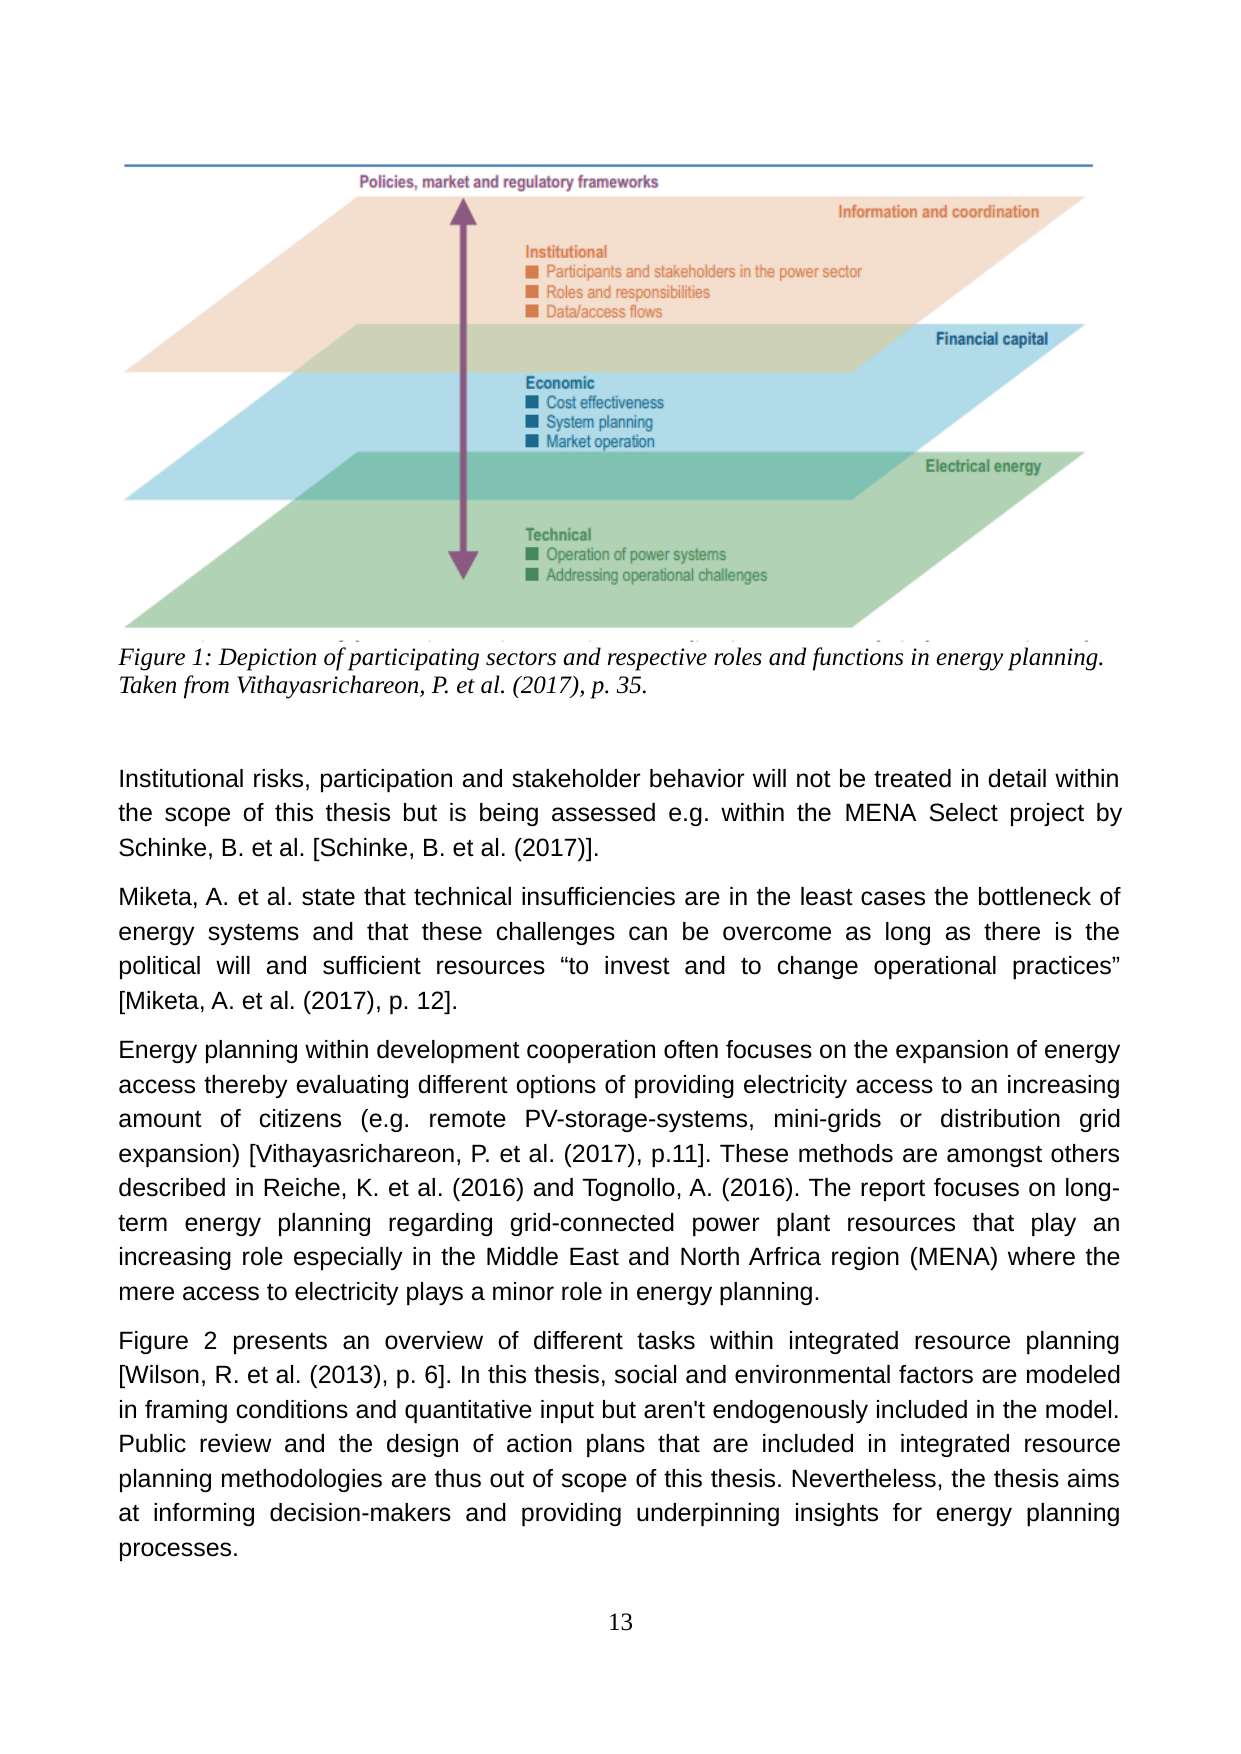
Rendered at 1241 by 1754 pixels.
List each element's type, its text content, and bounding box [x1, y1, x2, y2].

picture [118, 158, 1123, 642]
text Figure 2 presents an overview of different tasks within integrated resource planning [Wilson, R. et al. (2013), p. 6]. In this thesis, social and environmental factors are modeled in framing conditions and quantitative input but aren't endogenously included in the model. Public review and the design of action plans that are included in integrated resource planning methodologies are thus out of scope of this thesis. Nevertheless, the thesis aims at informing decision-makers and providing underpinning insights for energy planning processes. [118, 1326, 1122, 1562]
text Miketa, A. et al. state that technical insufficiencies are in the least cases the bottleneck of energy systems and that these challenges can be overcome as long as there is the political will and sufficient resources “to invest and to change operational practices” [Miketa, A. et al. (2017), p. 12]. [118, 882, 1122, 1014]
text Figure 1: Depiction of participating sectors and respective roles and functions in energy planning. Taken from Vithayasrichareon, P. et al. (2017), p. 35. [118, 642, 1122, 699]
text Energy planning within development cooperation often focuses on the expansion of energy access thereby evaluating different options of providing electricity access to an increasing amount of citizens (e.g. remote PV-storage-systems, mini-grids or distribution grid expansion) [Vithayasrichareon, P. et al. (2017), p.11]. These methods are amongst others described in Reiche, K. et al. (2016) and Tognollo, A. (2016). The report focuses on long-term energy planning regarding grid-connected power plant resources that play an increasing role especially in the Middle East and North Arfrica region (MENA) where the mere access to electricity plays a minor role in energy planning. [118, 1035, 1122, 1305]
text Institutional risks, participation and stakeholder behavior will not be treated in detail within the scope of this thesis but is being assessed e.g. within the MENA Select project by Schinke, B. et al. [Schinke, B. et al. (2017)]. [118, 699, 1122, 862]
text [118, 118, 1122, 158]
